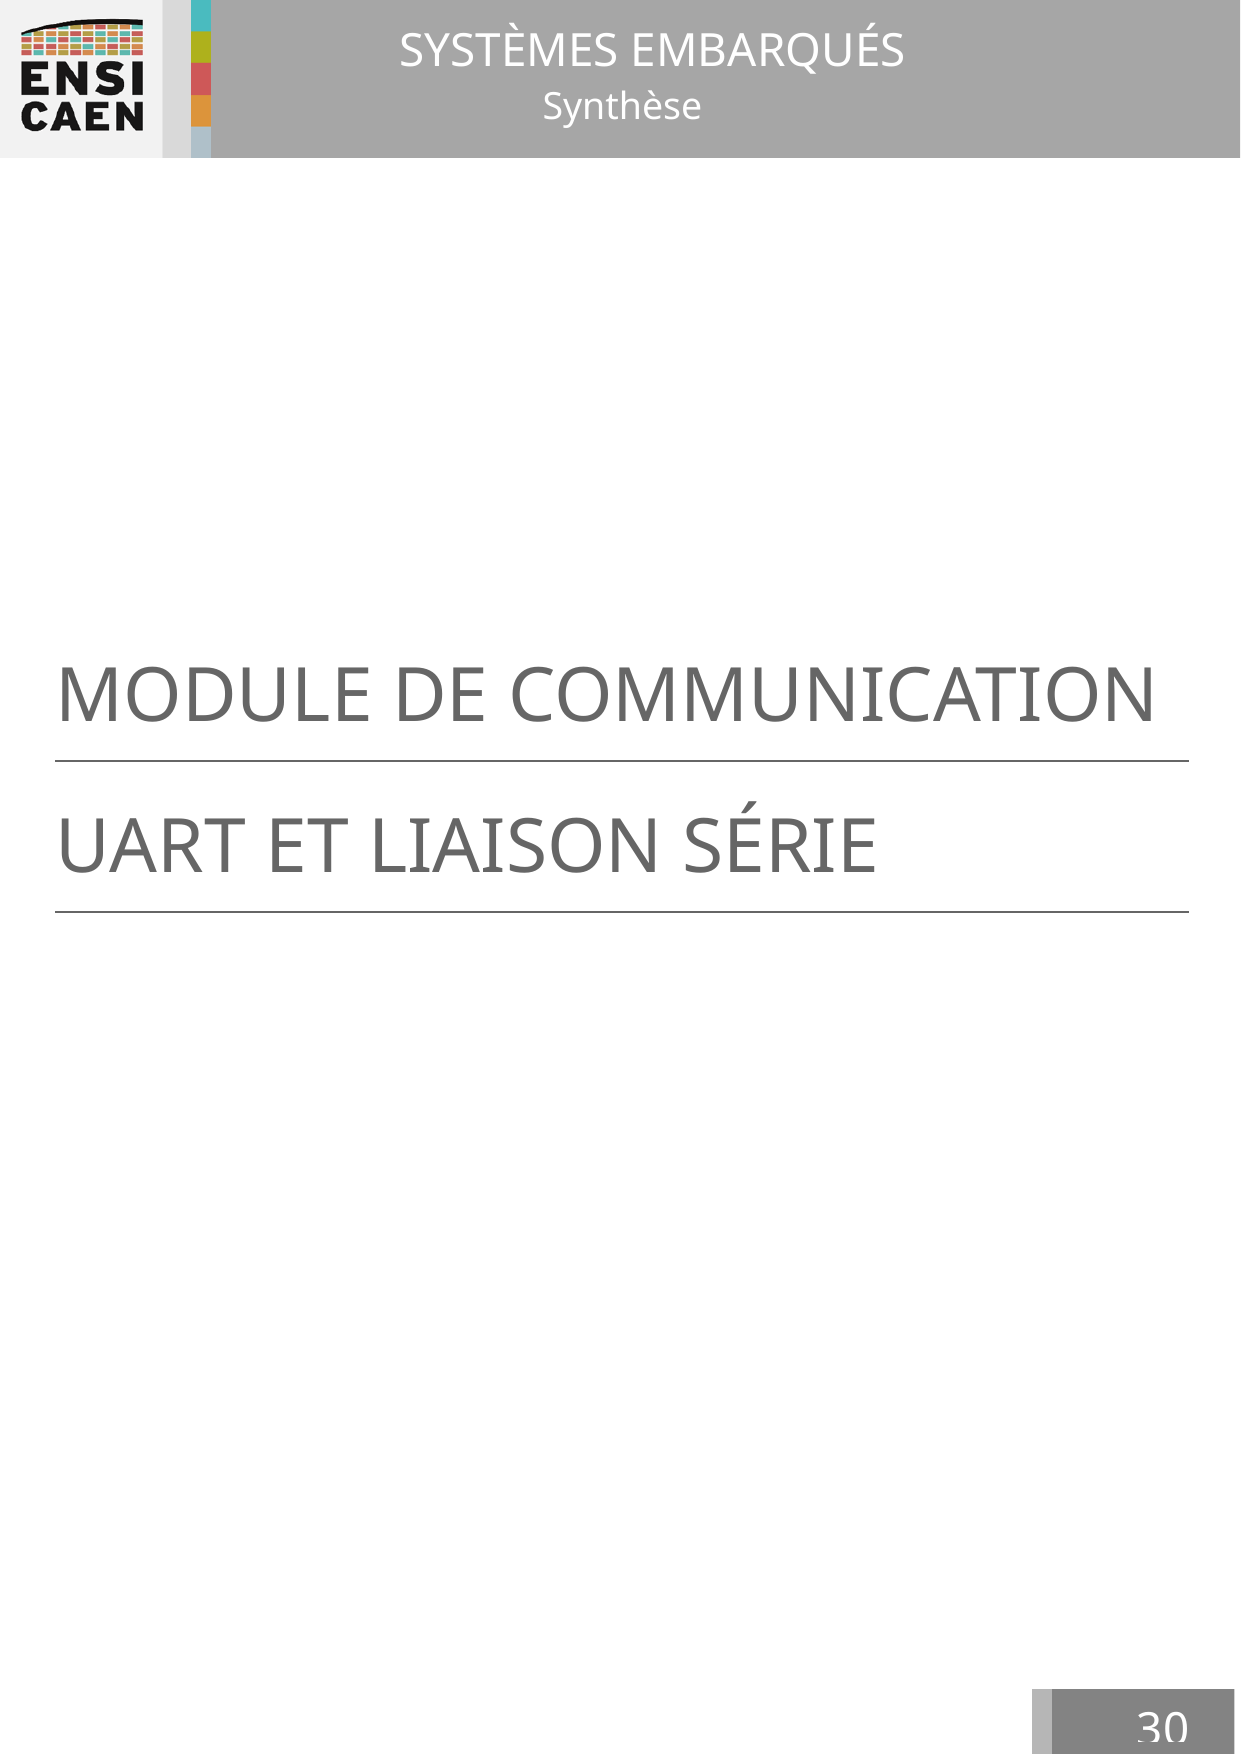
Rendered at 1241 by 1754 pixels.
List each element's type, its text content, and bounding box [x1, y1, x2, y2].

text UART ET LIAISON SÉRIE [55, 792, 1189, 894]
picture [0, 0, 1241, 158]
picture [1032, 1689, 1235, 1754]
text MODULE DE COMMUNICATION [55, 641, 1189, 743]
